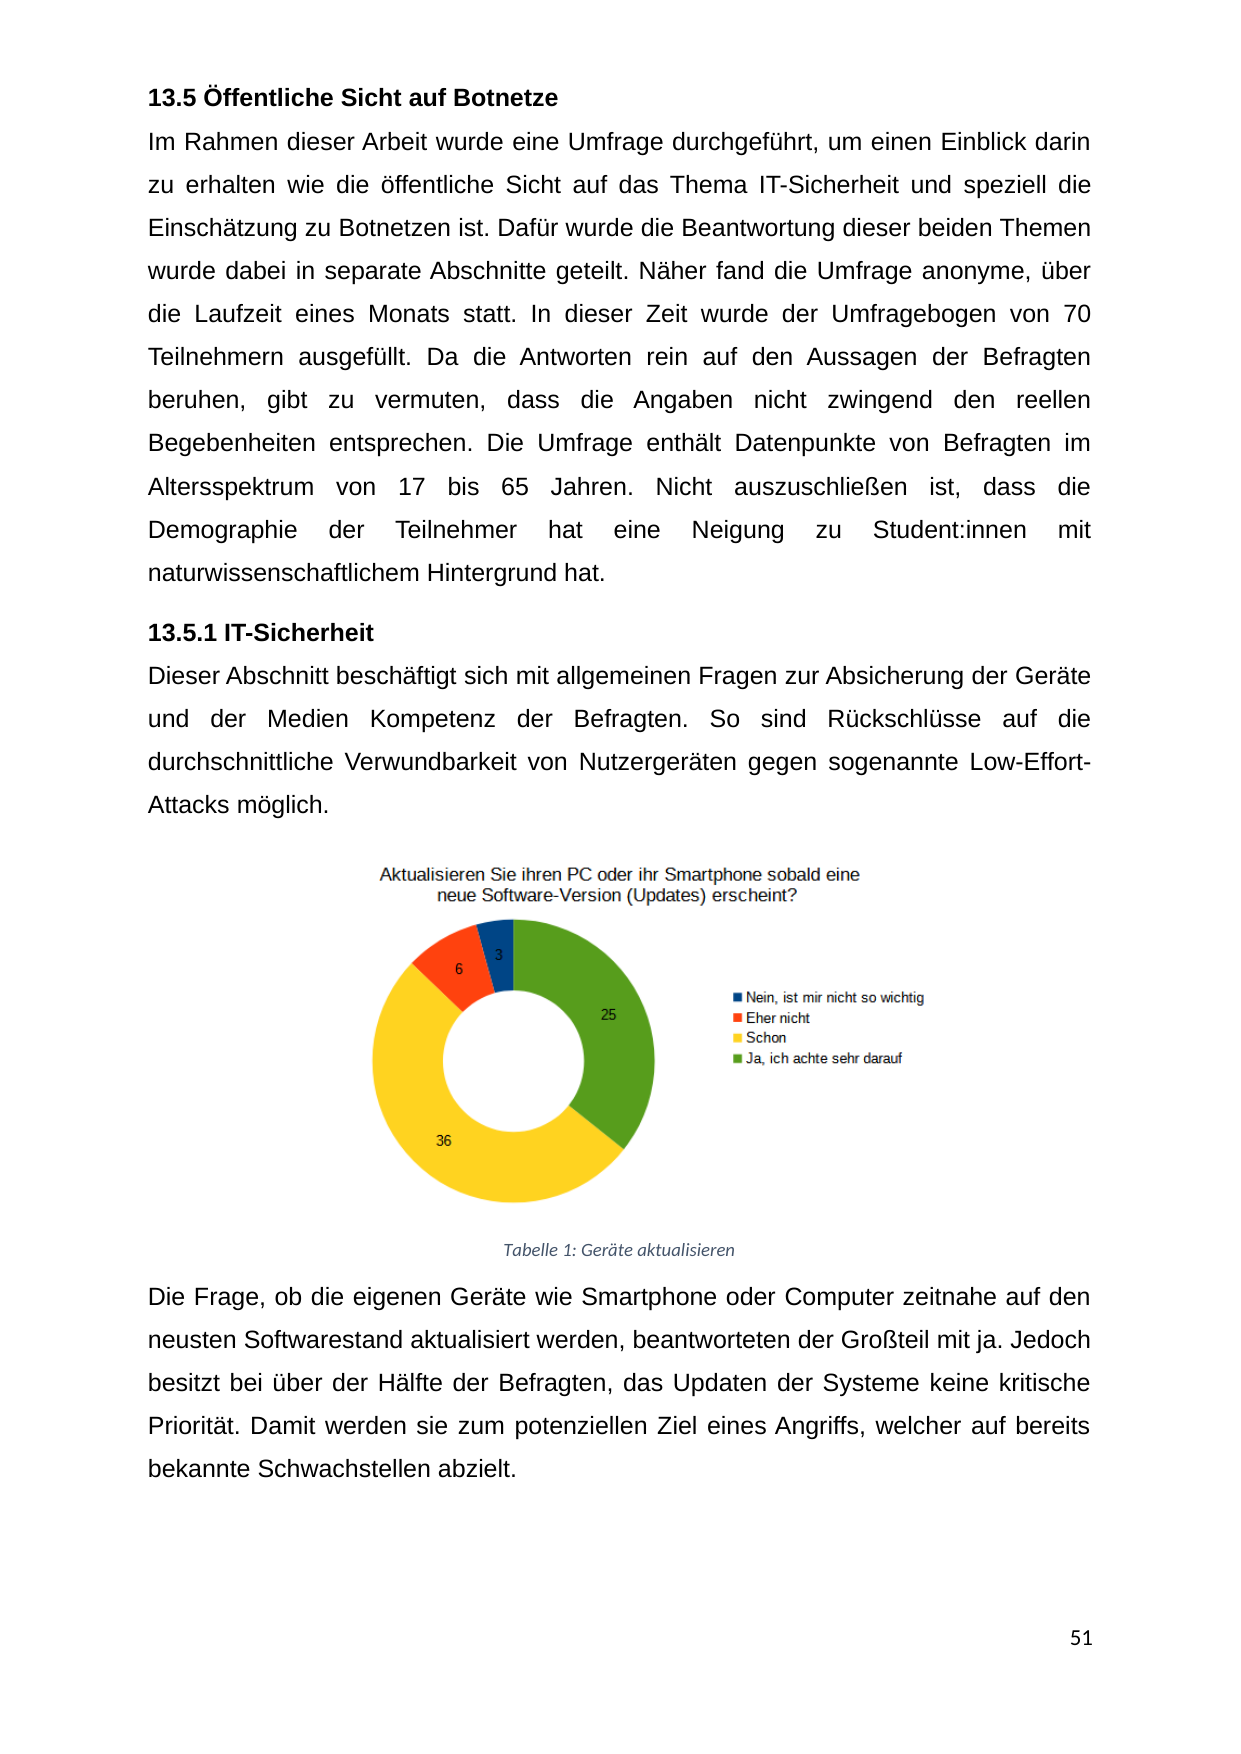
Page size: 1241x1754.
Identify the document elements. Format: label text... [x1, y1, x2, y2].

text Tabelle 1: Geräte aktualisieren [148, 1238, 1093, 1261]
text Im Rahmen dieser Arbeit wurde eine Umfrage durchgeführt, um einen Einblick darin zu erhalten wie die öffentliche Sicht auf das Thema IT-Sicherheit und speziell die Einschätzung zu Botnetzen ist. Dafür wurde die Beantwortung dieser beiden Themen wurde dabei in separate Abschnitte geteilt. Näher fand die Umfrage anonyme, über die Laufzeit eines Monats statt. In dieser Zeit wurde der Umfragebogen von 70 Teilnehmern ausgefüllt. Da die Antworten rein auf den Aussagen der Befragten beruhen, gibt zu vermuten, dass die Angaben nicht zwingend den reellen Begebenheiten entsprechen. Die Umfrage enthält Datenpunkte von Befragten im Altersspektrum von 17 bis 65 Jahren. Nicht auszuschließen ist, dass die Demographie der Teilnehmer hat eine Neigung zu Student:innen mit naturwissenschaftlichem Hintergrund hat. [148, 126, 1093, 586]
subtitle 13.5 Öffentliche Sicht auf Botnetze [148, 83, 1093, 112]
text Die Frage, ob die eigenen Geräte wie Smartphone oder Computer zeitnahe auf den neusten Softwarestand aktualisiert werden, beantworteten der Großteil mit ja. Jedoch besitzt bei über der Hälfte der Befragten, das Updaten der Systeme keine kritische Priorität. Damit werden sie zum potenziellen Ziel eines Angriffs, welcher auf bereits bekannte Schwachstellen abzielt. [148, 1282, 1093, 1483]
subtitle 13.5.1 IT-Sicherheit [148, 617, 1093, 646]
text Dieser Abschnitt beschäftigt sich mit allgemeinen Fragen zur Absicherung der Geräte und der Medien Kompetenz der Befragten. So sind Rückschlüsse auf die durchschnittliche Verwundbarkeit von Nutzergeräten gegen sogenannte Low-Effort-Attacks möglich. [148, 661, 1093, 819]
